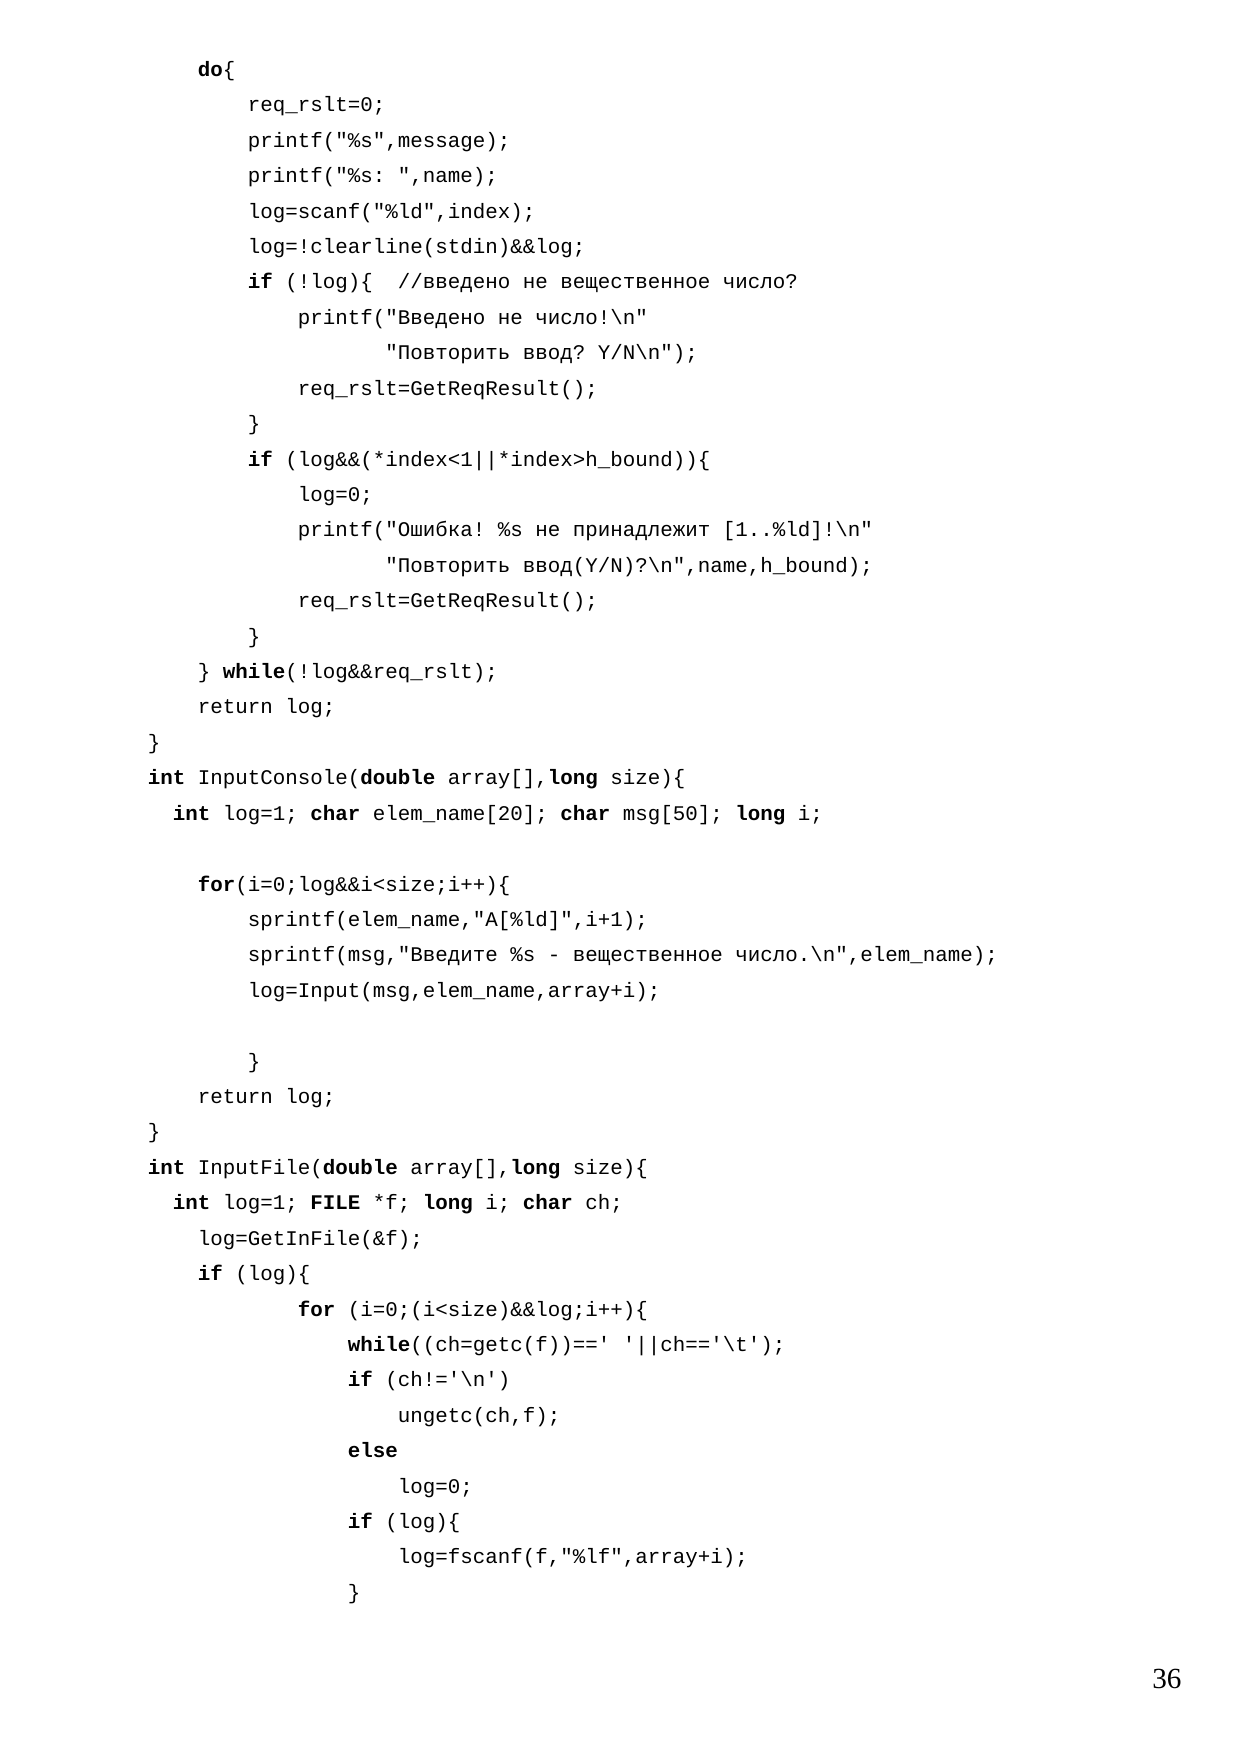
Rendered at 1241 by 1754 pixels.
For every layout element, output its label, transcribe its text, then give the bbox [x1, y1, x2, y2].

text printf("%s: ",name); [148, 165, 1181, 189]
text } while(!log&&req_rslt); [148, 661, 1181, 685]
text req_rslt=GetReqResult(); [148, 590, 1181, 614]
text printf("Ошибка! %s не принадлежит [1..%ld]!\n" [148, 519, 1181, 543]
text return log; [148, 1086, 1181, 1110]
text log=!clearline(stdin)&&log; [148, 236, 1181, 260]
text log=GetInFile(&f); [148, 1228, 1181, 1251]
text do{ [148, 59, 1181, 83]
text if (log){ [148, 1263, 1181, 1287]
text log=scanf("%ld",index); [148, 201, 1181, 224]
text for(i=0;log&&i<size;i++){ [148, 874, 1181, 897]
text req_rslt=GetReqResult(); [148, 378, 1181, 401]
text req_rslt=0; [148, 94, 1181, 118]
text if (!log){ //введено не вещественное число? [148, 272, 1181, 295]
text return log; [148, 697, 1181, 720]
text "Повторить ввод? Y/N\n"); [148, 342, 1181, 366]
text int log=1; char elem_name[20]; char msg[50]; long i; [148, 803, 1181, 826]
text sprintf(msg,"Введите %s - вещественное число.\n",elem_name); [148, 944, 1181, 968]
text while((ch=getc(f))==' '||ch=='\t'); [148, 1334, 1181, 1358]
text printf("Введено не число!\n" [148, 307, 1181, 331]
text } [148, 732, 1181, 756]
text if (log&&(*index<1||*index>h_bound)){ [148, 449, 1181, 472]
text log=0; [148, 1476, 1181, 1499]
text if (ch!='\n') [148, 1369, 1181, 1393]
text int InputFile(double array[],long size){ [148, 1157, 1181, 1181]
text sprintf(elem_name,"A[%ld]",i+1); [148, 909, 1181, 933]
text ungetc(ch,f); [148, 1405, 1181, 1428]
text } [148, 1051, 1181, 1074]
text else [148, 1440, 1181, 1464]
text int log=1; FILE *f; long i; char ch; [148, 1192, 1181, 1216]
text int InputConsole(double array[],long size){ [148, 767, 1181, 791]
text log=fscanf(f,"%lf",array+i); [148, 1547, 1181, 1570]
text } [148, 1582, 1181, 1606]
text if (log){ [148, 1511, 1181, 1535]
text log=Input(msg,elem_name,array+i); [148, 980, 1181, 1003]
text "Повторить ввод(Y/N)?\n",name,h_bound); [148, 555, 1181, 578]
text } [148, 1122, 1181, 1145]
text } [148, 413, 1181, 437]
text for (i=0;(i<size)&&log;i++){ [148, 1299, 1181, 1322]
text printf("%s",message); [148, 130, 1181, 153]
text } [148, 626, 1181, 649]
text log=0; [148, 484, 1181, 508]
